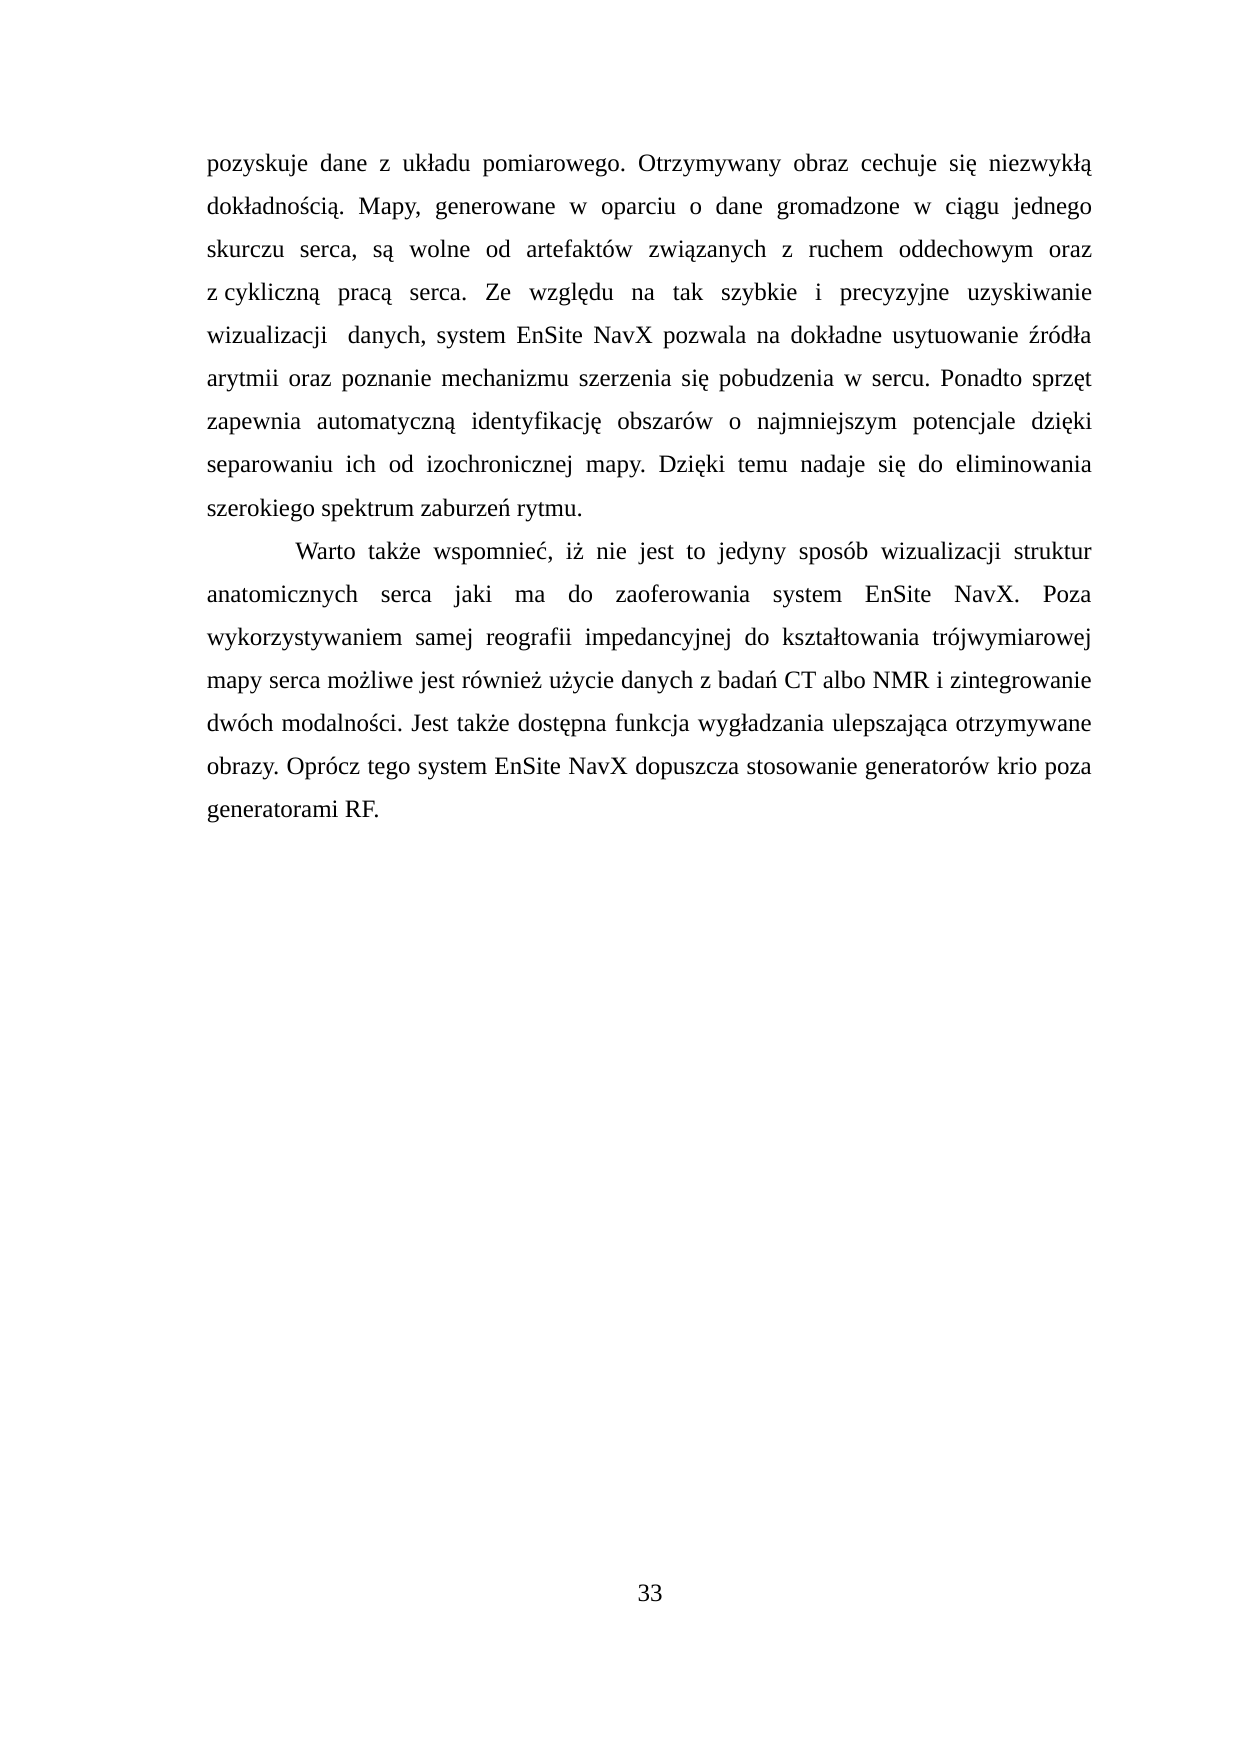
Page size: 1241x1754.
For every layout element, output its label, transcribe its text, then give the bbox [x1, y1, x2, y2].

text pozyskuje dane z układu pomiarowego. Otrzymywany obraz cechuje się niezwykłą dokładnością. Mapy, generowane w oparciu o dane gromadzone w ciągu jednego skurczu serca, są wolne od artefaktów związanych z ruchem oddechowym oraz z cykliczną pracą serca. Ze względu na tak szybkie i precyzyjne uzyskiwanie wizualizacji danych, system EnSite NavX pozwala na dokładne usytuowanie źródła arytmii oraz poznanie mechanizmu szerzenia się pobudzenia w sercu. Ponadto sprzęt zapewnia automatyczną identyfikację obszarów o najmniejszym potencjale dzięki separowaniu ich od izochronicznej mapy. Dzięki temu nadaje się do eliminowania szerokiego spektrum zaburzeń rytmu. [207, 148, 1093, 521]
text Warto także wspomnieć, iż nie jest to jedyny sposób wizualizacji struktur anatomicznych serca jaki ma do zaoferowania system EnSite NavX. Poza wykorzystywaniem samej reografii impedancyjnej do kształtowania trójwymiarowej mapy serca możliwe jest również użycie danych z badań CT albo NMR i zintegrowanie dwóch modalności. Jest także dostępna funkcja wygładzania ulepszająca otrzymywane obrazy. Oprócz tego system EnSite NavX dopuszcza stosowanie generatorów krio poza generatorami RF. [207, 536, 1093, 823]
